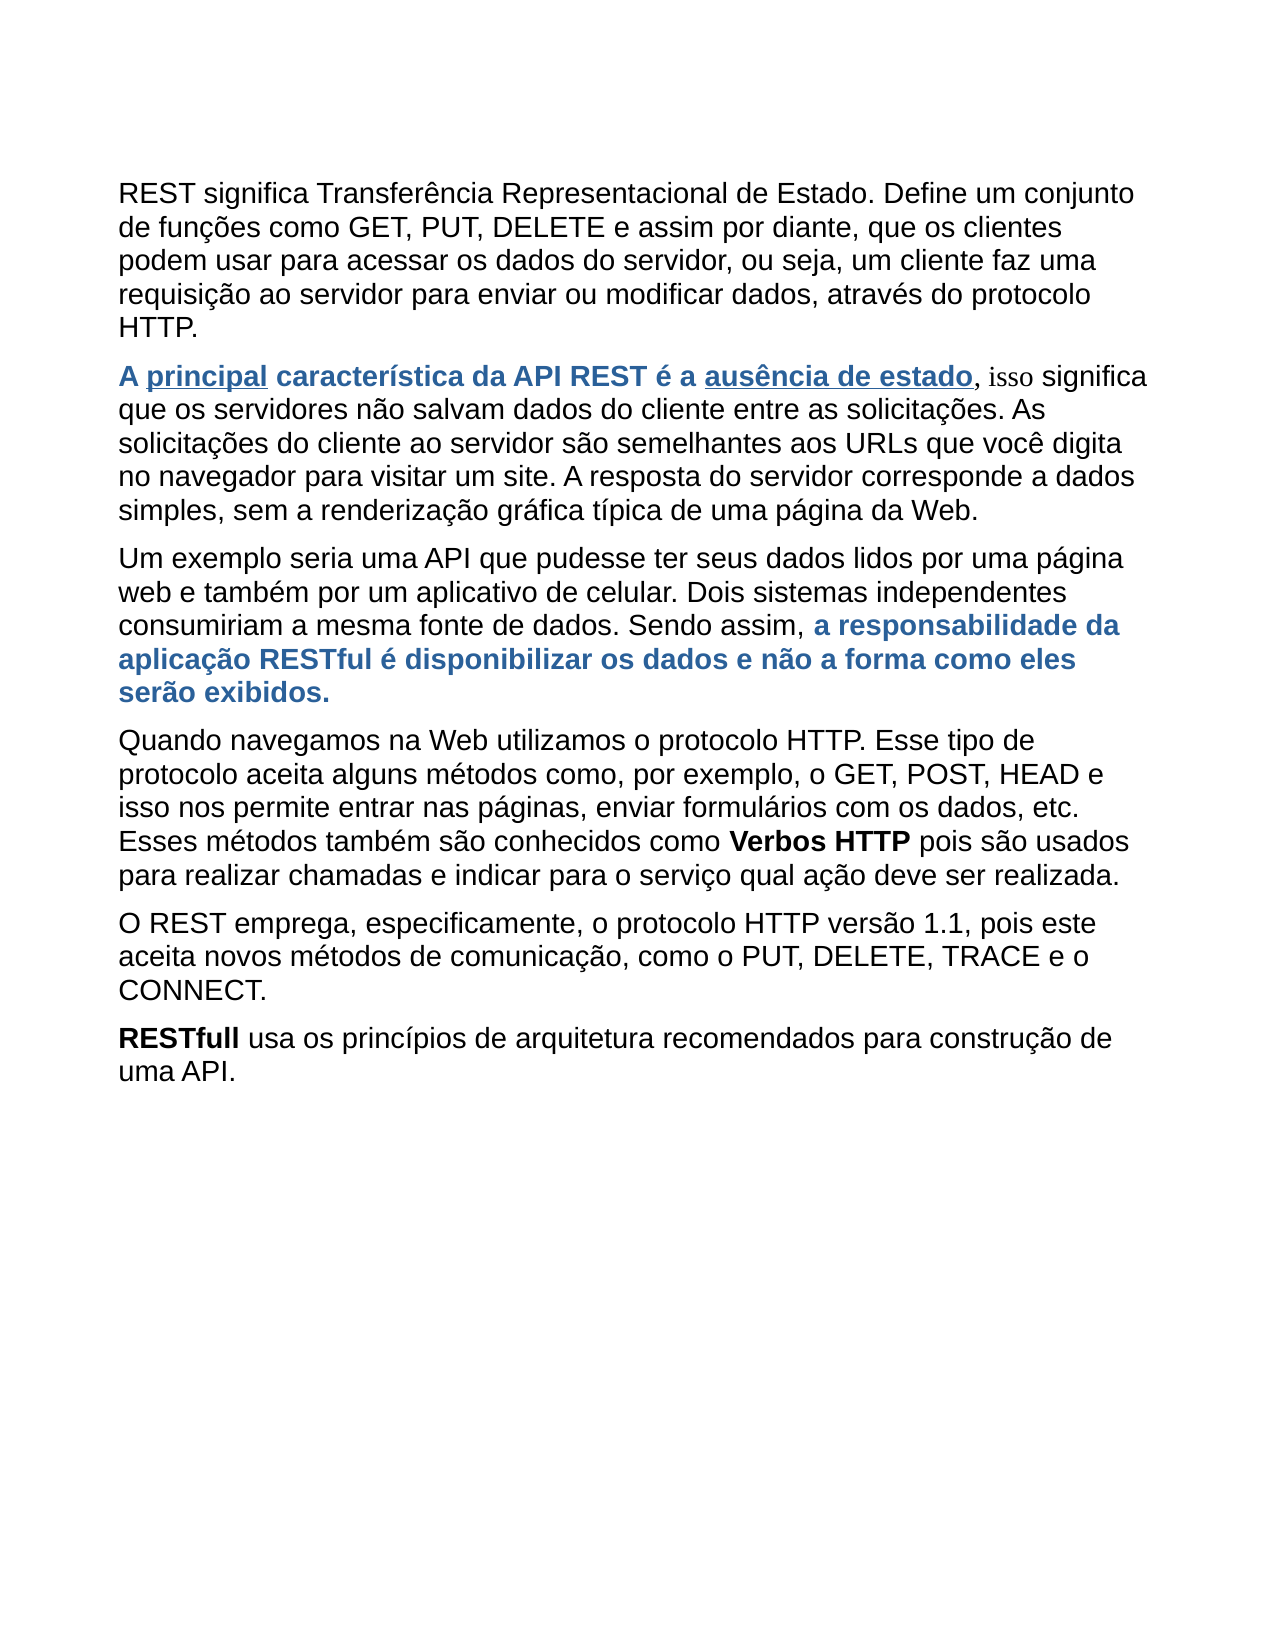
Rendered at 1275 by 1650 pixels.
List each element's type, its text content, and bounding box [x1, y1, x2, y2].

text O REST emprega, especificamente, o protocolo HTTP versão 1.1, pois este aceita novos métodos de comunicação, como o PUT, DELETE, TRACE e o CONNECT. [118, 906, 1157, 1006]
text RESTfull usa os princípios de arquitetura recomendados para construção de uma API. [118, 1021, 1157, 1088]
text REST significa Transferência Representacional de Estado. Define um conjunto de funções como GET, PUT, DELETE e assim por diante, que os clientes podem usar para acessar os dados do servidor, ou seja, um cliente faz uma requisição ao servidor para enviar ou modificar dados, através do protocolo HTTP. [118, 176, 1157, 344]
text Um exemplo seria uma API que pudesse ter seus dados lidos por uma página web e também por um aplicativo de celular. Dois sistemas independentes consumiriam a mesma fonte de dados. Sendo assim, a responsabilidade da aplicação RESTful é disponibilizar os dados e não a forma como eles serão exibidos. [118, 541, 1157, 709]
text Quando navegamos na Web utilizamos o protocolo HTTP. Esse tipo de protocolo aceita alguns métodos como, por exemplo, o GET, POST, HEAD e isso nos permite entrar nas páginas, enviar formulários com os dados, etc. Esses métodos também são conhecidos como Verbos HTTP pois são usados para realizar chamadas e indicar para o serviço qual ação deve ser realizada. [118, 723, 1157, 891]
text A principal característica da API REST é a ausência de estado, isso significa que os servidores não salvam dados do cliente entre as solicitações. As solicitações do cliente ao servidor são semelhantes aos URLs que você digita no navegador para visitar um site. A resposta do servidor corresponde a dados simples, sem a renderização gráfica típica de uma página da Web. [118, 359, 1157, 526]
